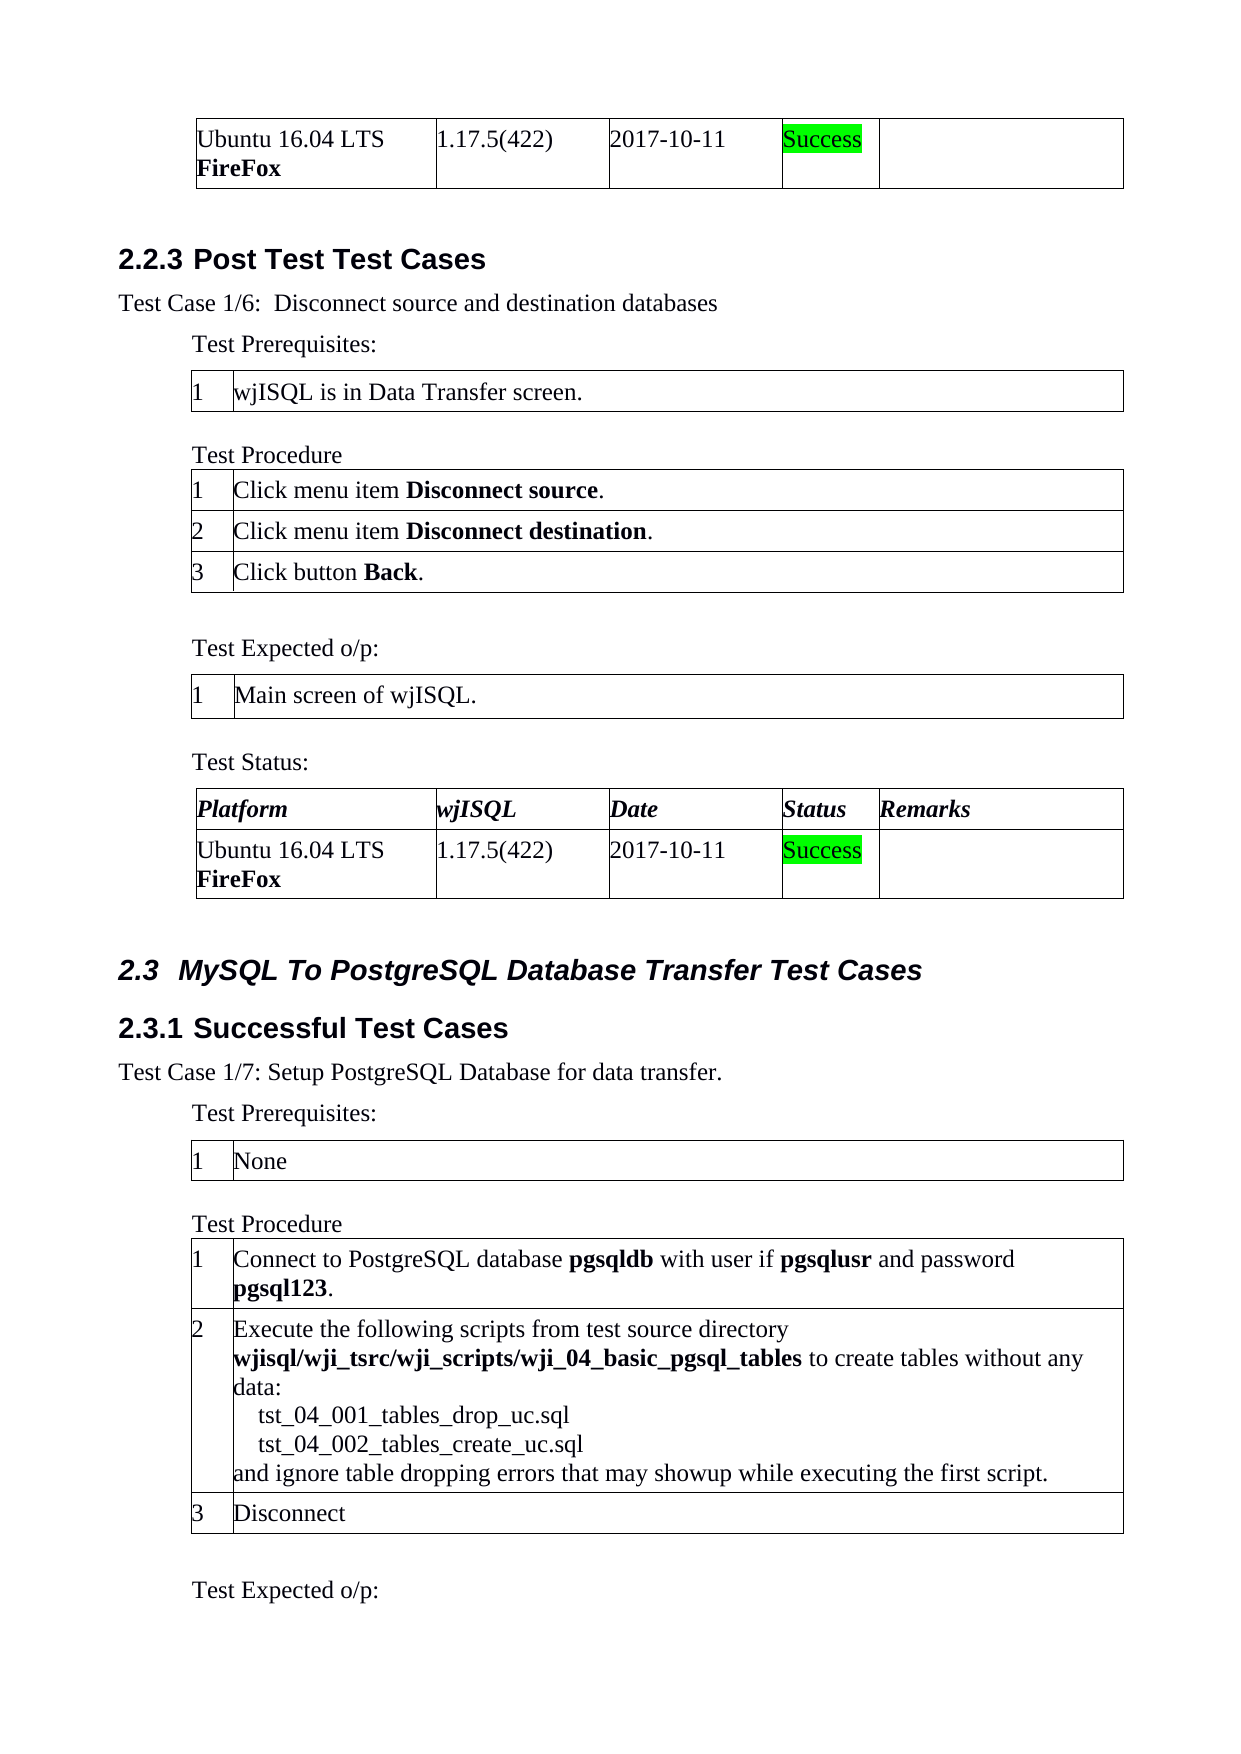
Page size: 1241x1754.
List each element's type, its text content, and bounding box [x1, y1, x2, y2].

table_header Connect to PostgreSQL database pgsqldb with user if pgsqlusr and password pgsql123. [234, 1239, 1123, 1308]
table_header 1 [192, 470, 233, 510]
table_cell Click menu item Disconnect destination. [234, 511, 1123, 551]
subtitle Post Test Test Cases [118, 242, 1122, 275]
table_cell 2017-10-11 [610, 830, 782, 898]
text Test Prerequisites: [118, 1098, 1122, 1127]
table_header wjISQL [437, 789, 609, 829]
table_cell Ubuntu 16.04 LTS FireFox [197, 830, 436, 898]
table_cell 3 [192, 552, 233, 591]
subtitle Successful Test Cases [118, 1011, 1122, 1044]
table_header Click menu item Disconnect source. [234, 470, 1123, 510]
table_header Status [783, 789, 879, 829]
table_cell Success [783, 119, 879, 188]
text Test Case 1/6: Disconnect source and destination databases [118, 288, 1122, 317]
text Test Status: [118, 747, 1122, 776]
table_cell 2 [192, 1309, 233, 1492]
text Test Case 1/7: Setup PostgreSQL Database for data transfer. [118, 1057, 1122, 1086]
table_cell Execute the following scripts from test source directory wjisql/wji_tsrc/wji_scripts/wji_04_basic_pgsql_tables to create tables without any data: tst_04_001_tables_drop_uc.sql tst_04_002_tables_create_uc.sql and ignore table dropping errors that may showup while executing the first script. [234, 1309, 1123, 1492]
table_header None [234, 1141, 1123, 1180]
text Test Procedure [118, 440, 1122, 469]
table_header Platform [197, 789, 436, 829]
subtitle MySQL To PostgreSQL Database Transfer Test Cases [118, 952, 1122, 986]
table_header 1 [192, 675, 234, 717]
text Test Expected o/p: [118, 633, 1122, 662]
table_header Main screen of wjISQL. [235, 675, 1123, 717]
table_header 1 [192, 371, 233, 411]
table_cell [880, 830, 1123, 898]
table_cell Click button Back. [234, 552, 1123, 591]
table_header 1 [192, 1141, 233, 1180]
text Test Expected o/p: [118, 1575, 1122, 1603]
table_cell 3 [192, 1493, 233, 1533]
table_header 1 [192, 1239, 233, 1308]
table_cell 2 [192, 511, 233, 551]
table_header wjISQL is in Data Transfer screen. [234, 371, 1123, 411]
table_cell Success [783, 830, 879, 898]
text Test Prerequisites: [118, 329, 1122, 358]
table_cell Disconnect [234, 1493, 1123, 1533]
table_cell Ubuntu 16.04 LTS FireFox [197, 119, 436, 188]
table_cell [880, 119, 1123, 188]
table_cell 2017-10-11 [610, 119, 782, 188]
table_header Remarks [880, 789, 1123, 829]
table_header Date [610, 789, 782, 829]
table_cell 1.17.5(422) [437, 119, 609, 188]
text Test Procedure [118, 1209, 1122, 1238]
table_cell 1.17.5(422) [437, 830, 609, 898]
